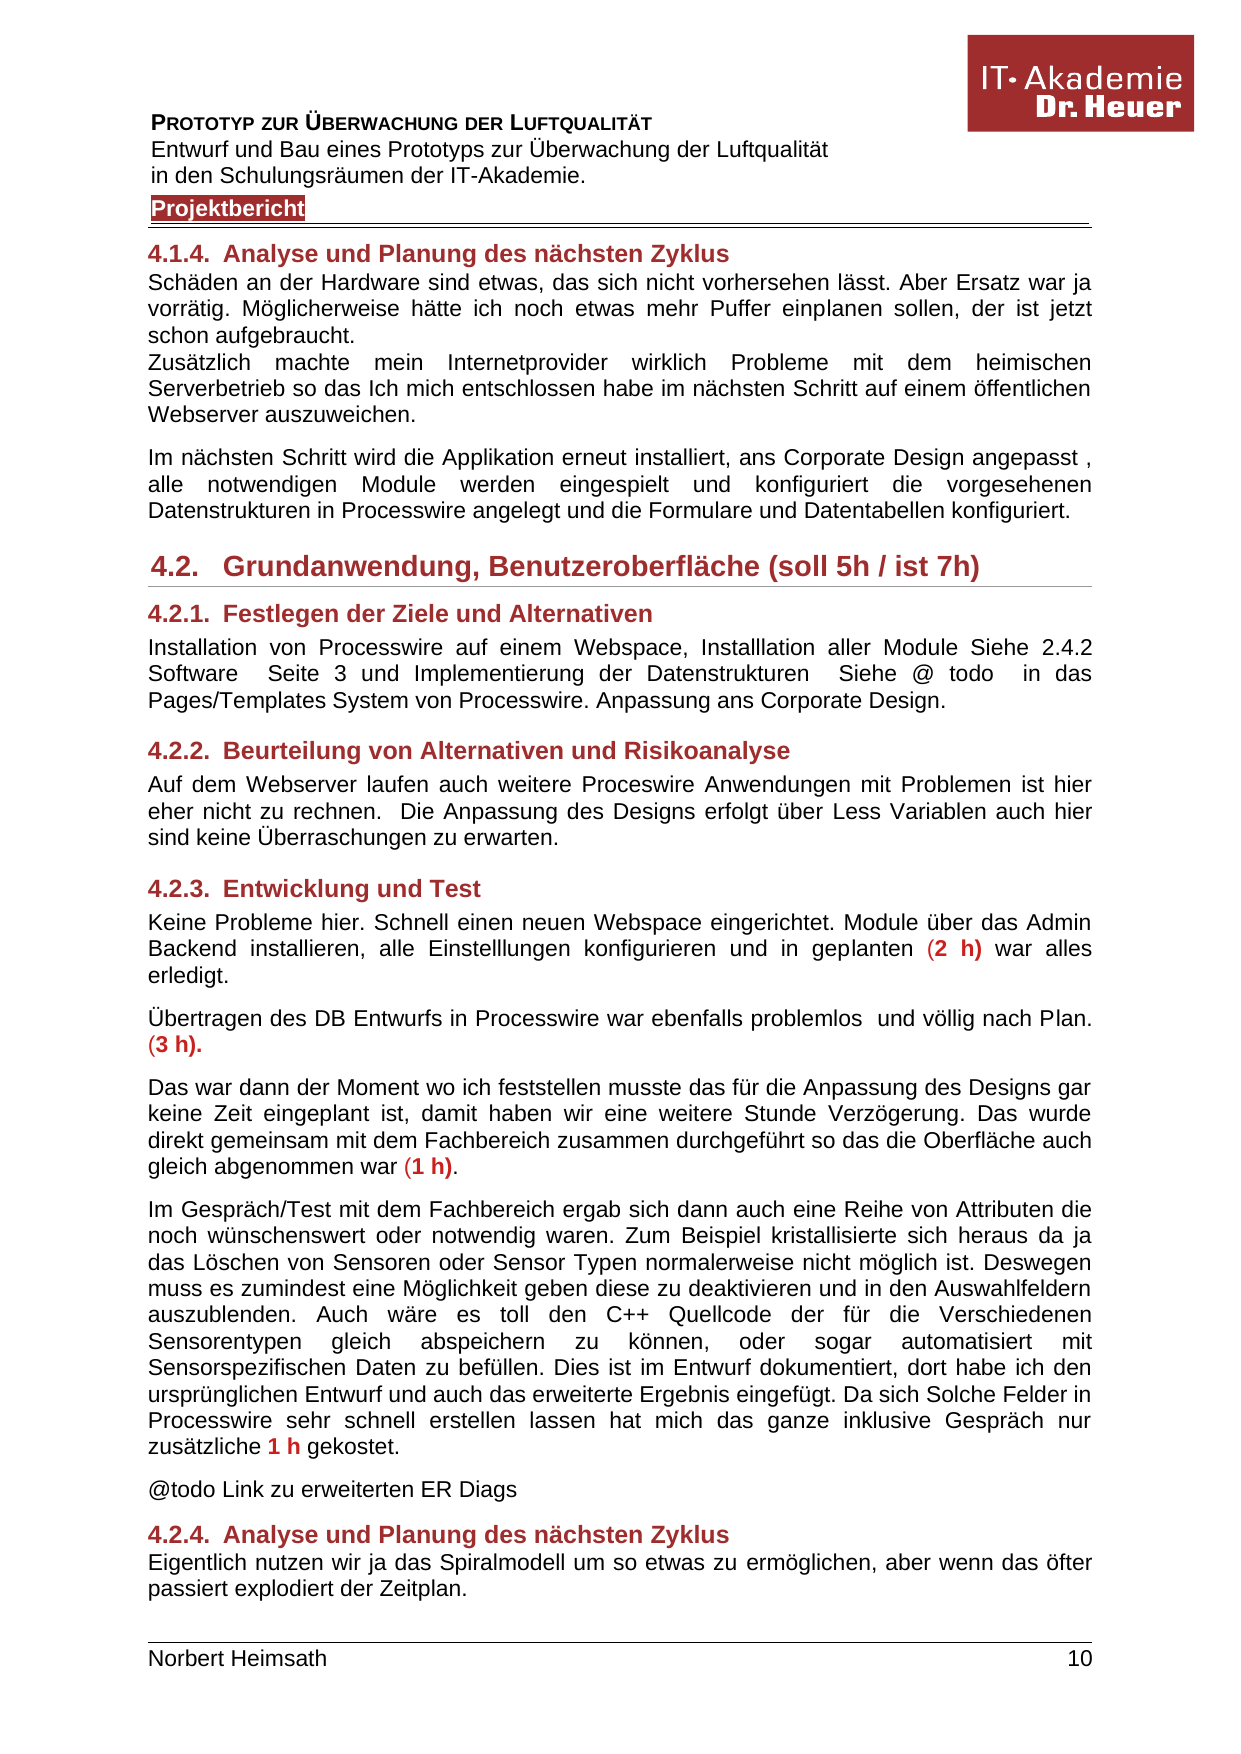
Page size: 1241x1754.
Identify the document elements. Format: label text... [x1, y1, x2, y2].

text Schäden an der Hardware sind etwas, das sich nicht vorhersehen lässt. Aber Ersatz war ja vorrätig. Möglicherweise hätte ich noch etwas mehr Puffer einplanen sollen, der ist jetzt schon aufgebraucht. [148, 269, 1092, 348]
subtitle Festlegen der Ziele und Alternativen [148, 599, 1092, 628]
text Im nächsten Schritt wird die Applikation erneut installiert, ans Corporate Design angepasst , alle notwendigen Module werden eingespielt und konfiguriert die vorgesehenen Datenstrukturen in Processwire angelegt und die Formulare und Datentabellen konfiguriert. [148, 444, 1092, 523]
text Übertragen des DB Entwurfs in Processwire war ebenfalls problemlos und völlig nach Plan. (3 h). [148, 1004, 1092, 1057]
subtitle Analyse und Planung des nächsten Zyklus [148, 239, 1092, 268]
text Zusätzlich machte mein Internetprovider wirklich Probleme mit dem heimischen Serverbetrieb so das Ich mich entschlossen habe im nächsten Schritt auf einem öffentlichen Webserver auszuweichen. [148, 348, 1092, 428]
text Das war dann der Moment wo ich feststellen musste das für die Anpassung des Designs gar keine Zeit eingeplant ist, damit haben wir eine weitere Stunde Verzögerung. Das wurde direkt gemeinsam mit dem Fachbereich zusammen durchgeführt so das die Oberfläche auch gleich abgenommen war (1 h). [148, 1074, 1092, 1179]
subtitle Analyse und Planung des nächsten Zyklus [148, 1520, 1092, 1548]
text Installation von Processwire auf einem Webspace, Installlation aller Module Siehe 2.4.2 Software Seite 3 und Implementierung der Datenstrukturen Siehe @ todo in das Pages/Templates System von Processwire. Anpassung ans Corporate Design. [148, 634, 1092, 713]
subtitle Beurteilung von Alternativen und Risikoanalyse [148, 736, 1092, 765]
text Eigentlich nutzen wir ja das Spiralmodell um so etwas zu ermöglichen, aber wenn das öfter passiert explodiert der Zeitplan. [148, 1549, 1092, 1602]
text @todo Link zu erweiterten ER Diags [148, 1476, 1092, 1503]
text Auf dem Webserver laufen auch weitere Proceswire Anwendungen mit Problemen ist hier eher nicht zu rechnen. Die Anpassung des Designs erfolgt über Less Variablen auch hier sind keine Überraschungen zu erwarten. [148, 771, 1092, 851]
subtitle Entwicklung und Test [148, 874, 1092, 902]
text Keine Probleme hier. Schnell einen neuen Webspace eingerichtet. Module über das Admin Backend installieren, alle Einstelllungen konfigurieren und in geplanten (2 h) war alles erledigt. [148, 909, 1092, 988]
subtitle Grundanwendung, Benutzeroberfläche (soll 5h / ist 7h) [148, 546, 1092, 586]
text Im Gespräch/Test mit dem Fachbereich ergab sich dann auch eine Reihe von Attributen die noch wünschenswert oder notwendig waren. Zum Beispiel kristallisierte sich heraus da ja das Löschen von Sensoren oder Sensor Typen normalerweise nicht möglich ist. Deswegen muss es zumindest eine Möglichkeit geben diese zu deaktivieren und in den Auswahlfeldern auszublenden. Auch wäre es toll den C++ Quellcode der für die Verschiedenen Sensorentypen gleich abspeichern zu können, oder sogar automatisiert mit Sensorspezifischen Daten zu befüllen. Dies ist im Entwurf dokumentiert, dort habe ich den ursprünglichen Entwurf und auch das erweiterte Ergebnis eingefügt. Da sich Solche Felder in Processwire sehr schnell erstellen lassen hat mich das ganze inklusive Gespräch nur zusätzliche 1 h gekostet. [148, 1196, 1092, 1459]
